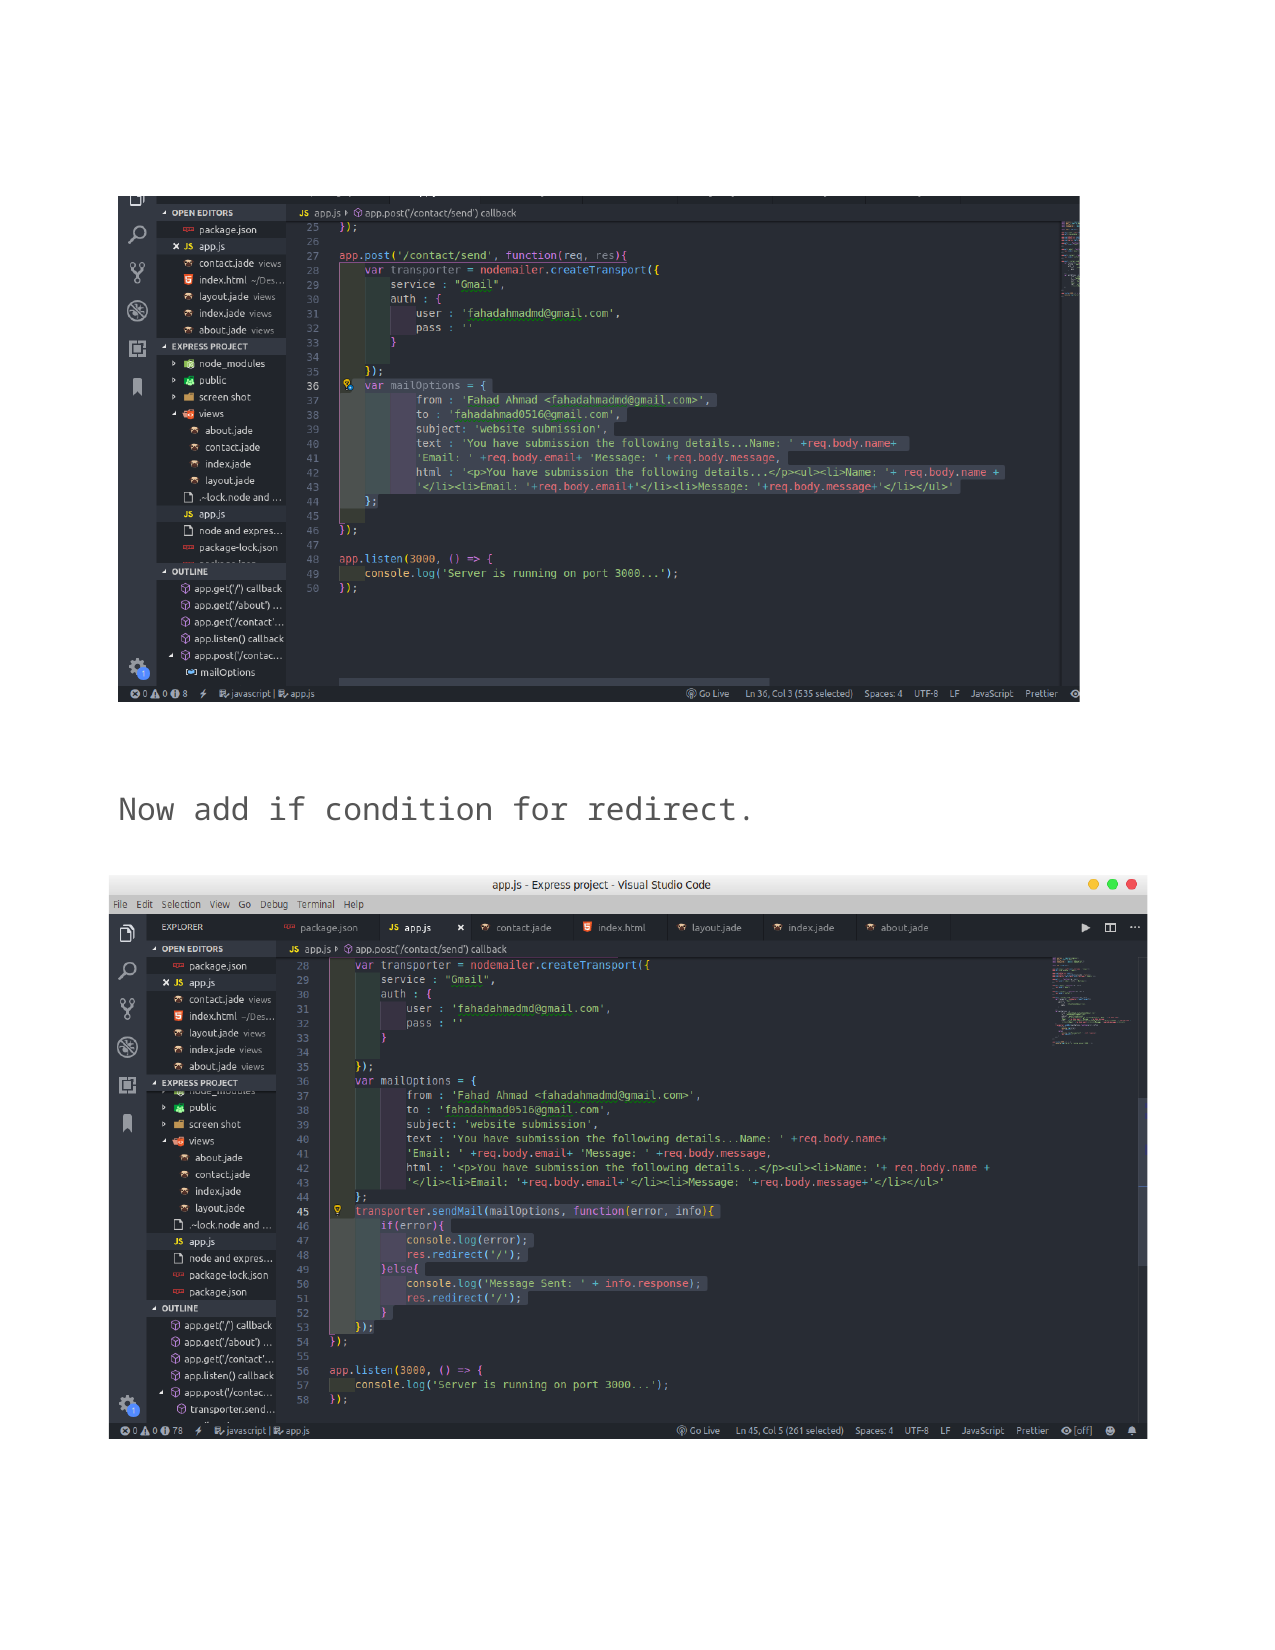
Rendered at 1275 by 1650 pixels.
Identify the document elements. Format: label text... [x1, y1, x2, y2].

picture [108, 875, 1148, 1439]
text Now add if condition for redirect. [118, 787, 1157, 830]
picture [118, 196, 1080, 702]
